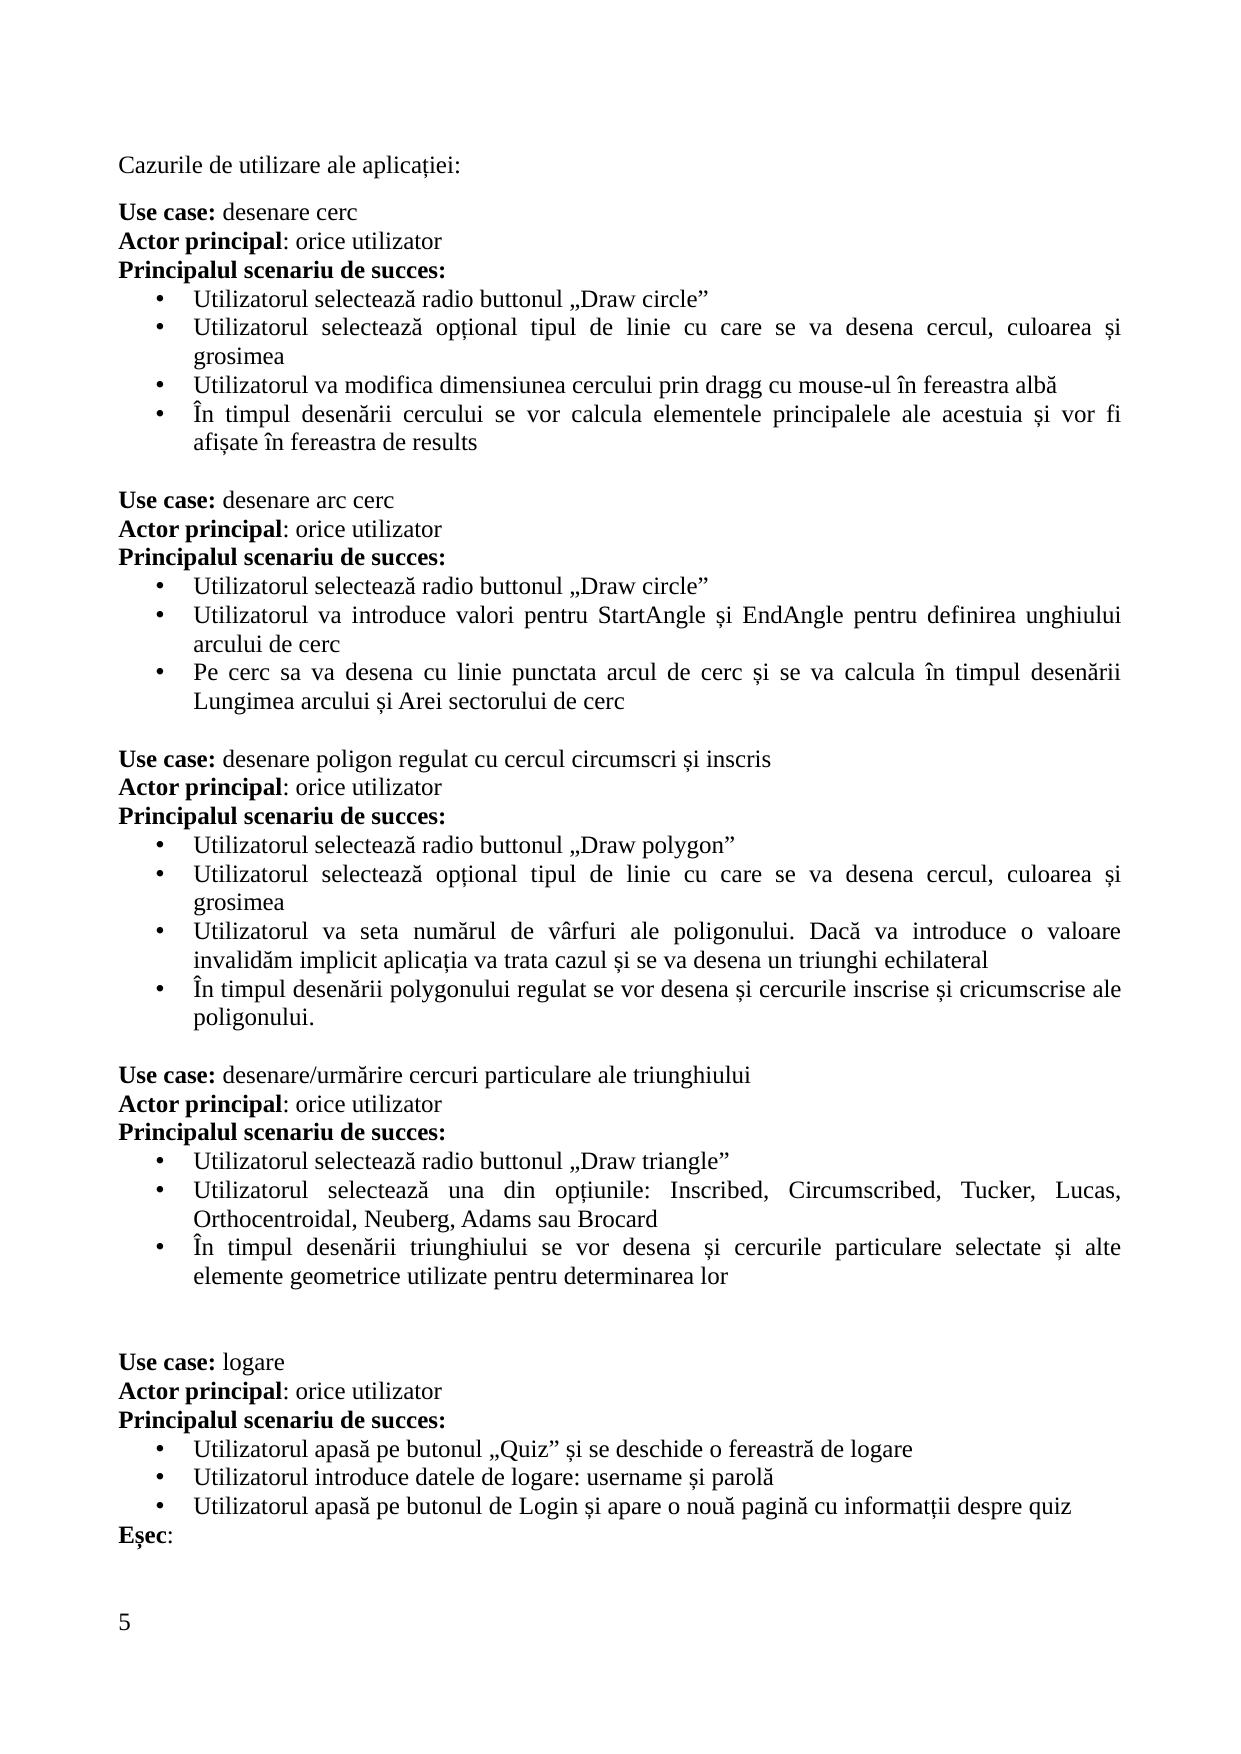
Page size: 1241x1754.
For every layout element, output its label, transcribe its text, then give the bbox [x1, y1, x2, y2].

list Utilizatorul selectează radio buttonul „Draw triangle” [156, 1146, 1122, 1175]
list Utilizatorul selectează opțional tipul de linie cu care se va desena cercul, culoarea și grosimea [156, 859, 1122, 916]
text Use case: logare [118, 1347, 1122, 1376]
list Utilizatorul selectează una din opțiunile: Inscribed, Circumscribed, Tucker, Lucas, Orthocentroidal, Neuberg, Adams sau Brocard [156, 1175, 1122, 1232]
list Utilizatorul apasă pe butonul de Login și apare o nouă pagină cu informatții despre quiz [156, 1491, 1122, 1520]
list Utilizatorul selectează radio buttonul „Draw polygon” [156, 830, 1122, 859]
list În timpul desenării triunghiului se vor desena și cercurile particulare selectate și alte elemente geometrice utilizate pentru determinarea lor [156, 1232, 1122, 1290]
text Use case: desenare arc cerc [118, 485, 1122, 514]
list Pe cerc sa va desena cu linie punctata arcul de cerc și se va calcula în timpul desenării Lungimea arcului și Arei sectorului de cerc [156, 657, 1122, 715]
list Utilizatorul selectează radio buttonul „Draw circle” [156, 571, 1122, 600]
text Eșec: [118, 1520, 1122, 1549]
list Utilizatorul apasă pe butonul „Quiz” și se deschide o fereastră de logare [156, 1434, 1122, 1462]
list Utilizatorul va seta numărul de vârfuri ale poligonului. Dacă va introduce o valoare invalidăm implicit aplicația va trata cazul și se va desena un triunghi echilateral [156, 916, 1122, 974]
text Cazurile de utilizare ale aplicației: [118, 150, 1122, 179]
list Utilizatorul selectează radio buttonul „Draw circle” [156, 284, 1122, 312]
text Actor principal: orice utilizator [118, 1089, 1122, 1117]
text Use case: desenare poligon regulat cu cercul circumscri și inscris [118, 744, 1122, 772]
list Utilizatorul selectează opțional tipul de linie cu care se va desena cercul, culoarea și grosimea [156, 312, 1122, 370]
text Principalul scenariu de succes: [118, 1117, 1122, 1146]
text Principalul scenariu de succes: [118, 801, 1122, 830]
list În timpul desenării cercului se vor calcula elementele principalele ale acestuia și vor fi afișate în fereastra de results [156, 399, 1122, 456]
text Principalul scenariu de succes: [118, 542, 1122, 571]
text Actor principal: orice utilizator [118, 514, 1122, 542]
list Utilizatorul va modifica dimensiunea cercului prin dragg cu mouse-ul în fereastra albă [156, 370, 1122, 399]
list Utilizatorul introduce datele de logare: username și parolă [156, 1462, 1122, 1491]
text Actor principal: orice utilizator [118, 226, 1122, 255]
text Principalul scenariu de succes: [118, 255, 1122, 284]
text Actor principal: orice utilizator [118, 1376, 1122, 1405]
text Use case: desenare cerc [118, 197, 1122, 226]
text Principalul scenariu de succes: [118, 1405, 1122, 1434]
text Actor principal: orice utilizator [118, 772, 1122, 801]
text Use case: desenare/urmărire cercuri particulare ale triunghiului [118, 1060, 1122, 1089]
list În timpul desenării polygonului regulat se vor desena și cercurile inscrise și cricumscrise ale poligonului. [156, 974, 1122, 1031]
list Utilizatorul va introduce valori pentru StartAngle și EndAngle pentru definirea unghiului arcului de cerc [156, 600, 1122, 657]
